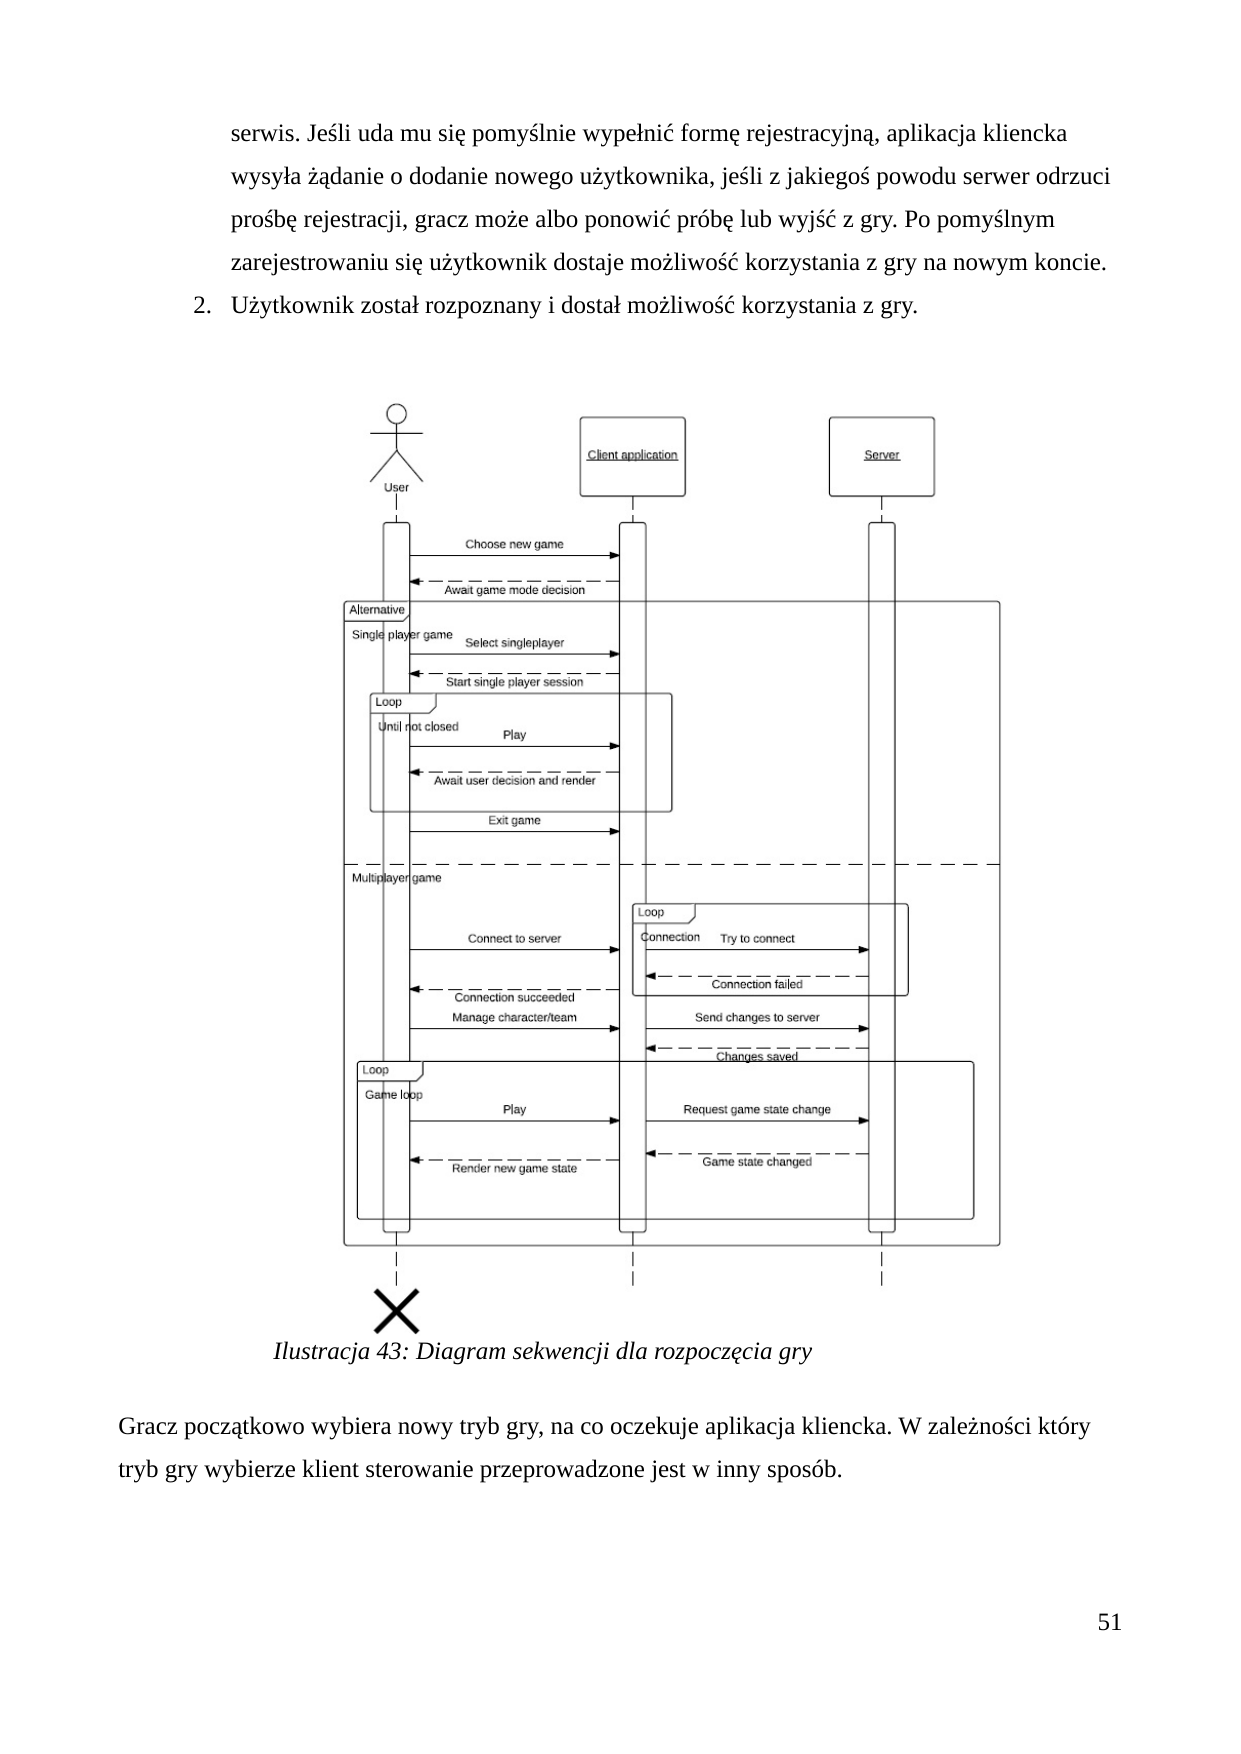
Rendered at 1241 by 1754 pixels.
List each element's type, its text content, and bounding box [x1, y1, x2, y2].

text Gracz początkowo wybiera nowy tryb gry, na co oczekuje aplikacja kliencka. W zależności który tryb gry wybierze klient sterowanie przeprowadzone jest w inny sposób. [118, 1411, 1122, 1483]
text Ilustracja 43: Diagram sekwencji dla rozpoczęcia gry [273, 1336, 1042, 1364]
list Użytkownik został rozpoznany i dostał możliwość korzystania z gry. [193, 291, 1122, 319]
list serwis. Jeśli uda mu się pomyślnie wypełnić formę rejestracyjną, aplikacja kliencka wysyła żądanie o dodanie nowego użytkownika, jeśli z jakiegoś powodu serwer odrzuci prośbę rejestracji, gracz może albo ponowić próbę lub wyjść z gry. Po pomyślnym zarejestrowaniu się użytkownik dostaje możliwość korzystania z gry na nowym koncie. [193, 118, 1122, 276]
picture [273, 397, 1042, 1336]
